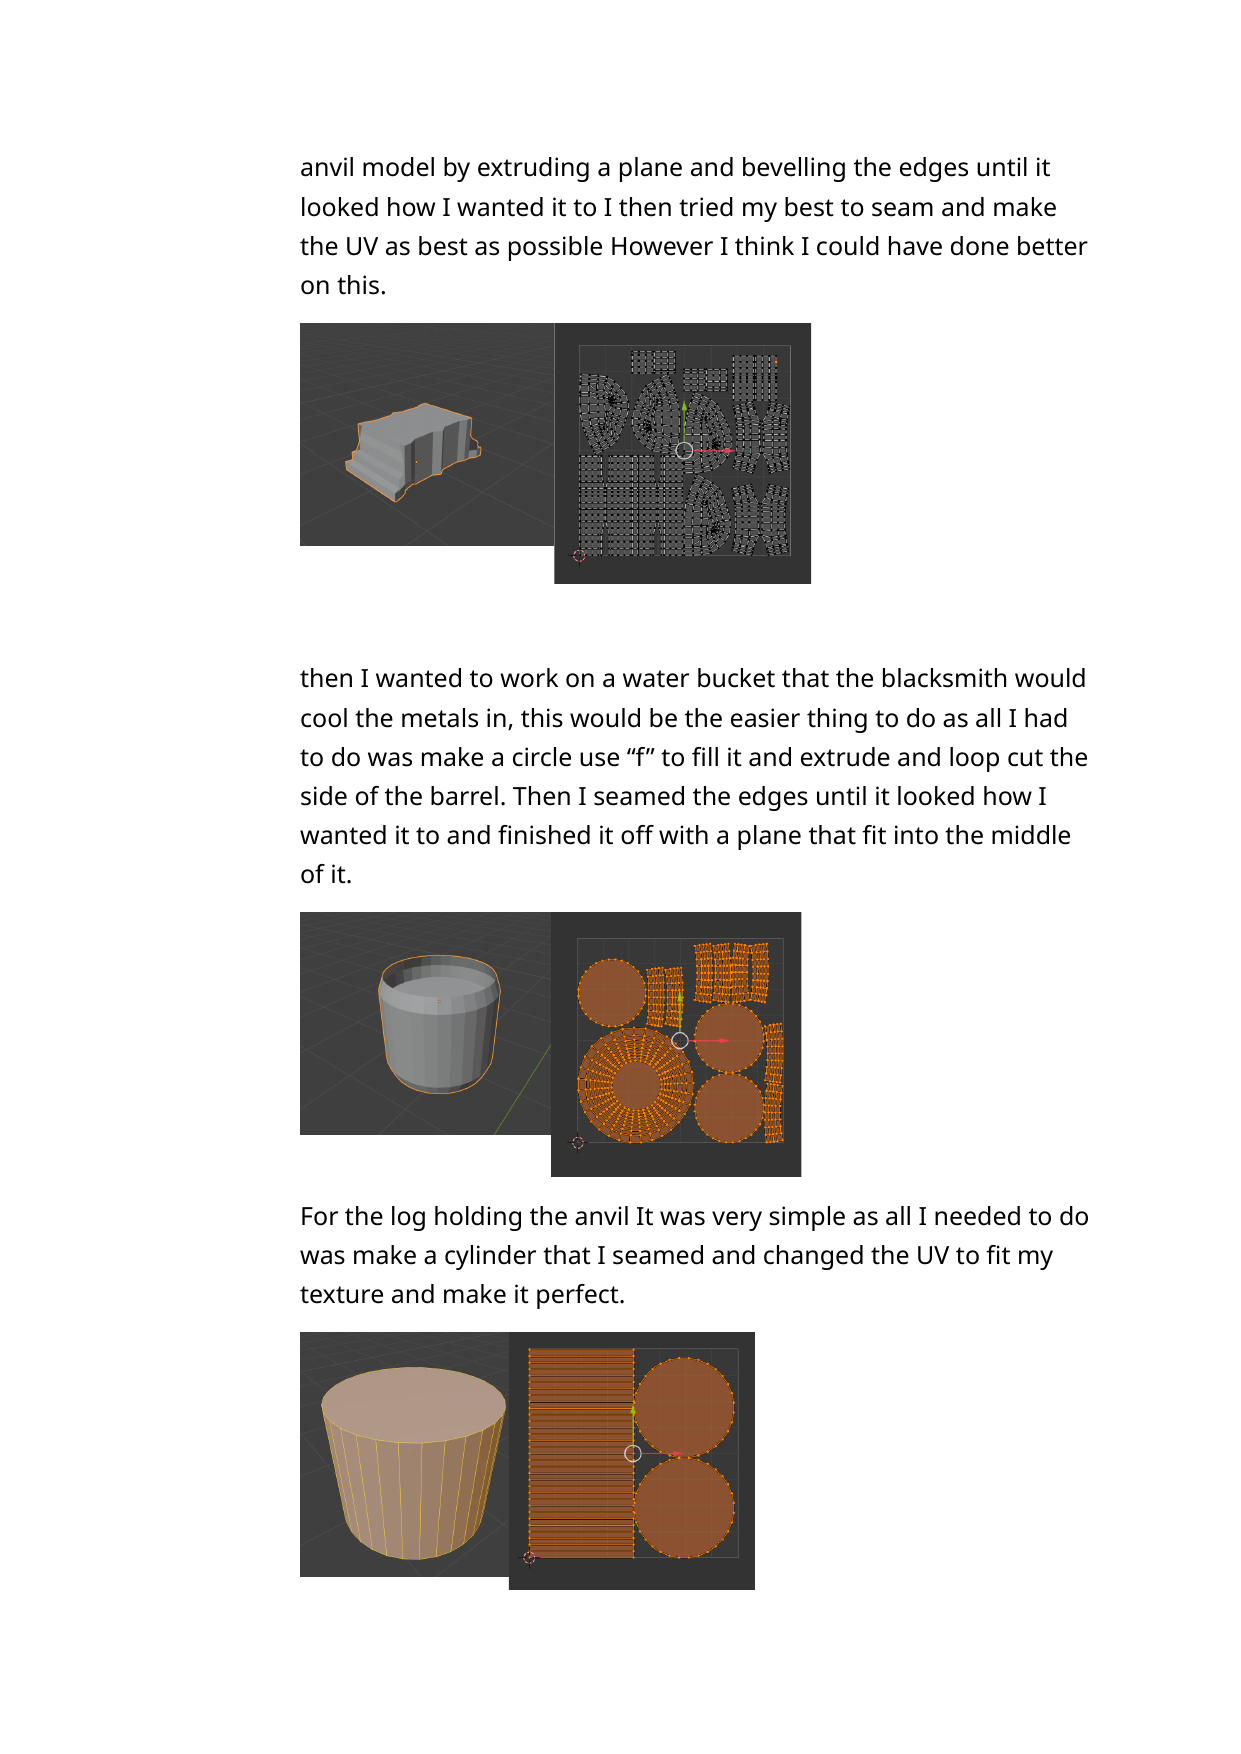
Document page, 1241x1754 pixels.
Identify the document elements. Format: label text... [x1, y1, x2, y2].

text then I wanted to work on a water bucket that the blacksmith would cool the metals in, this would be the easier thing to do as all I had to do was make a circle use “f” to fill it and extrude and loop cut the side of the barrel. Then I seamed the edges until it looked how I wanted it to and finished it off with a plane that fit into the middle of it. [300, 661, 1090, 891]
text anvil model by extruding a plane and bevelling the edges until it looked how I wanted it to I then tried my best to seam and make the UV as best as possible However I think I could have done better on this. [300, 150, 1090, 302]
text For the log holding the anvil It was very simple as all I needed to do was make a cylinder that I seamed and changed the UV to fit my texture and make it perfect. [300, 1199, 1090, 1311]
